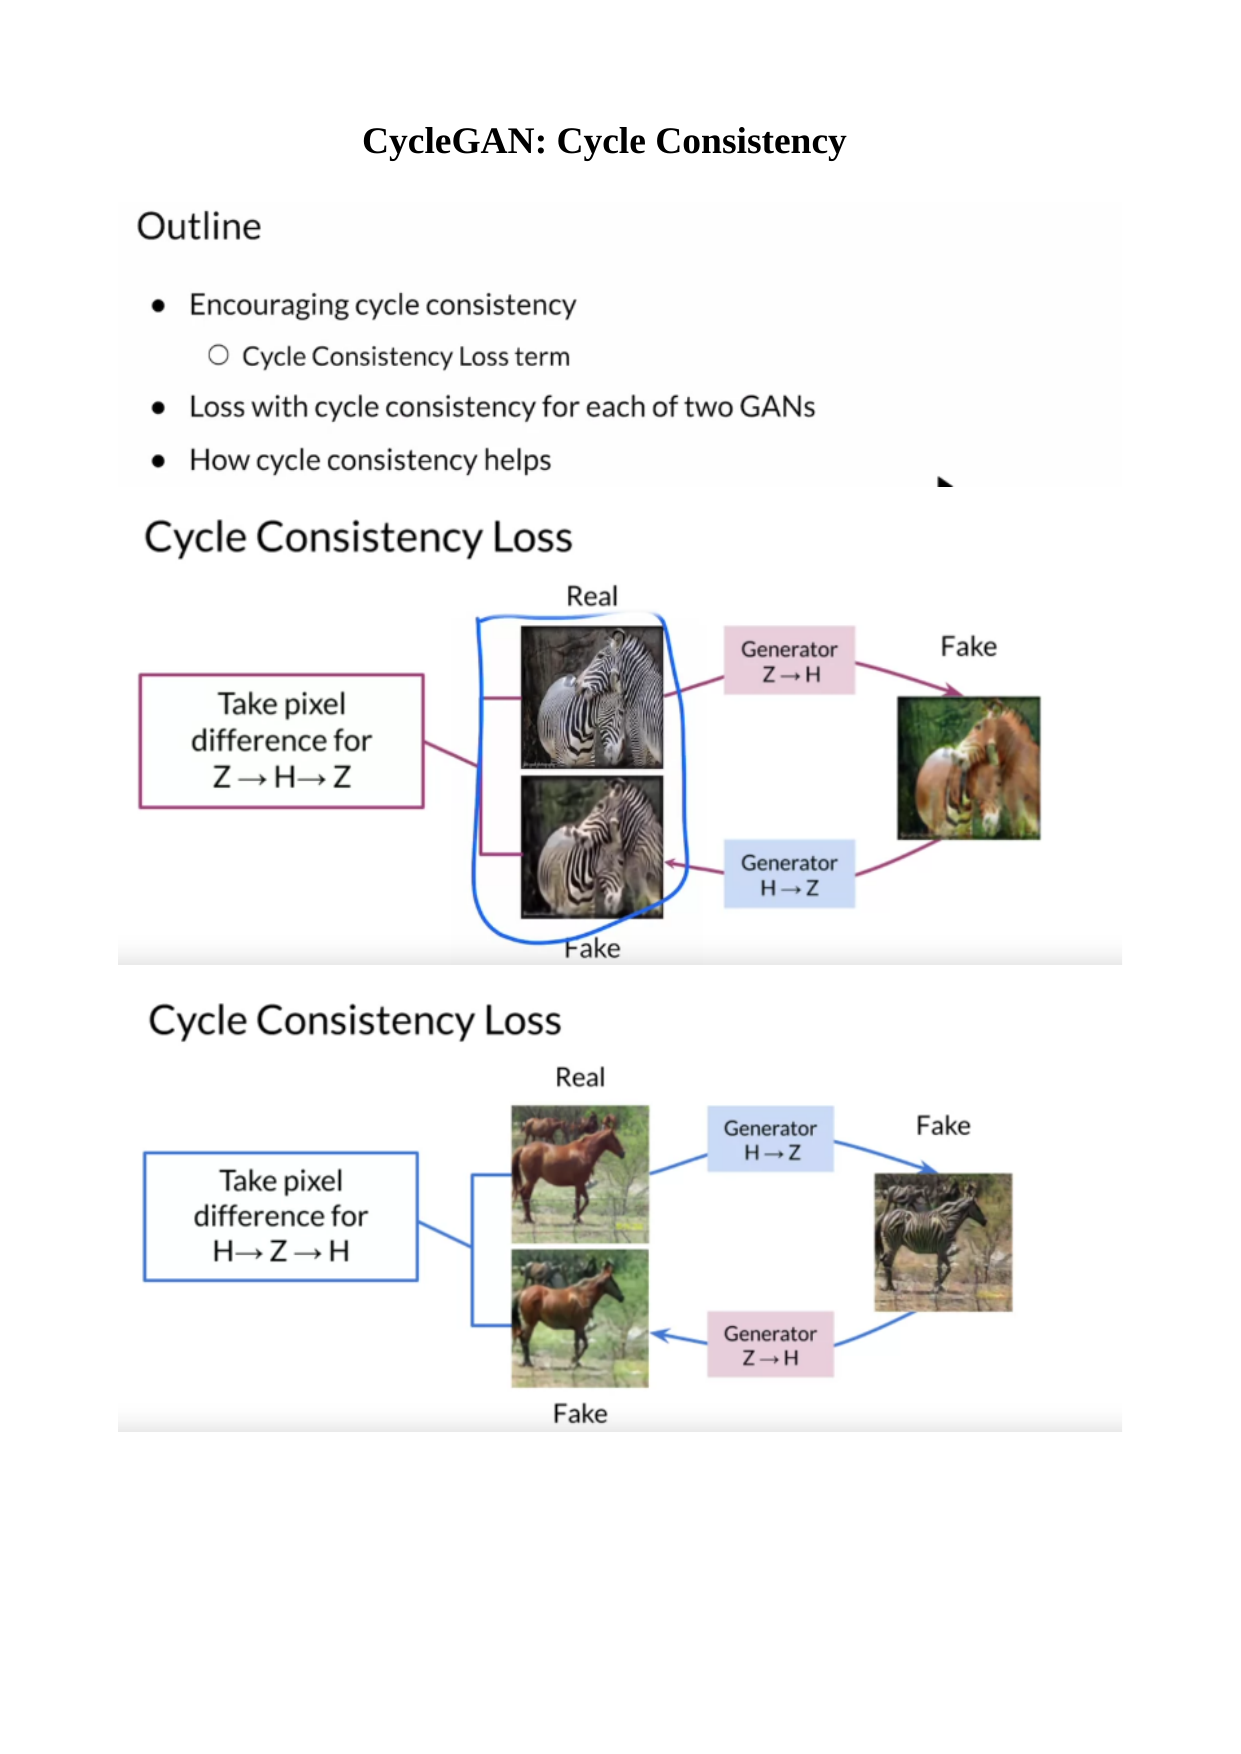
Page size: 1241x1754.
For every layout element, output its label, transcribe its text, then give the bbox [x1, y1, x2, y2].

picture [118, 993, 1123, 1432]
subtitle CycleGAN: Cycle Consistency [118, 118, 1122, 161]
picture [118, 202, 1123, 487]
picture [118, 515, 1123, 965]
